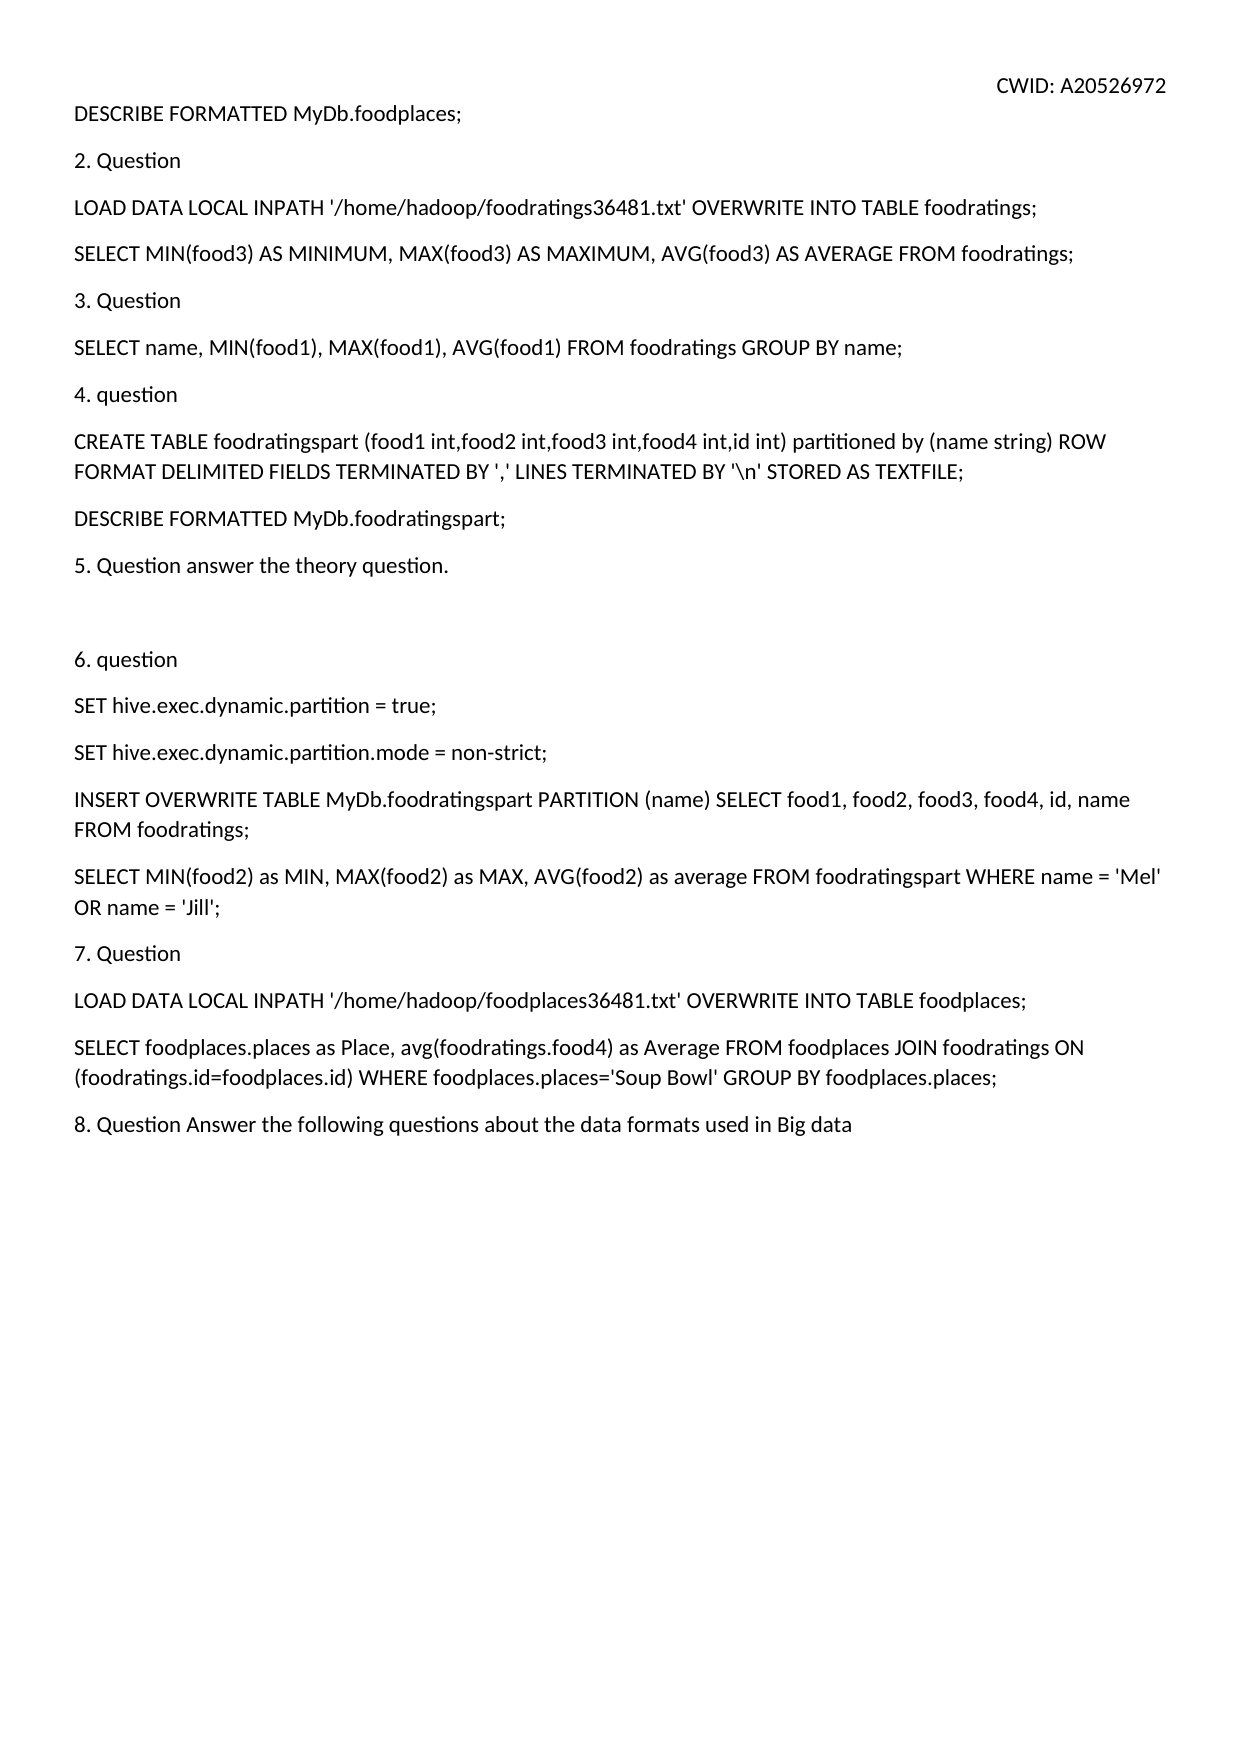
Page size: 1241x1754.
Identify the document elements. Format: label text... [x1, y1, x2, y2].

text SET hive.exec.dynamic.partition = true; [74, 692, 1166, 719]
text 7. Question [74, 939, 1166, 967]
text DESCRIBE FORMATTED MyDb.foodplaces; [74, 99, 1166, 127]
text DESCRIBE FORMATTED MyDb.foodratingspart; [74, 504, 1166, 532]
text 8. Question Answer the following questions about the data formats used in Big data [74, 1110, 1166, 1138]
text SELECT name, MIN(food1), MAX(food1), AVG(food1) FROM foodratings GROUP BY name; [74, 333, 1166, 361]
text LOAD DATA LOCAL INPATH '/home/hadoop/foodplaces36481.txt' OVERWRITE INTO TABLE foodplaces; [74, 986, 1166, 1014]
text SELECT MIN(food2) as MIN, MAX(food2) as MAX, AVG(food2) as average FROM foodratingspart WHERE name = 'Mel' OR name = 'Jill'; [74, 862, 1166, 921]
text 3. Question [74, 286, 1166, 314]
text LOAD DATA LOCAL INPATH '/home/hadoop/foodratings36481.txt' OVERWRITE INTO TABLE foodratings; [74, 193, 1166, 221]
text CREATE TABLE foodratingspart (food1 int,food2 int,food3 int,food4 int,id int) partitioned by (name string) ROW FORMAT DELIMITED FIELDS TERMINATED BY ',' LINES TERMINATED BY '\n' STORED AS TEXTFILE; [74, 427, 1166, 485]
text SELECT foodplaces.places as Place, avg(foodratings.food4) as Average FROM foodplaces JOIN foodratings ON (foodratings.id=foodplaces.id) WHERE foodplaces.places='Soup Bowl' GROUP BY foodplaces.places; [74, 1033, 1166, 1091]
text SELECT MIN(food3) AS MINIMUM, MAX(food3) AS MAXIMUM, AVG(food3) AS AVERAGE FROM foodratings; [74, 239, 1166, 267]
text INSERT OVERWRITE TABLE MyDb.foodratingspart PARTITION (name) SELECT food1, food2, food3, food4, id, name FROM foodratings; [74, 785, 1166, 843]
text 5. Question answer the theory question. [74, 551, 1166, 579]
text 4. question [74, 380, 1166, 408]
text 2. Question [74, 146, 1166, 174]
text 6. question [74, 645, 1166, 673]
text SET hive.exec.dynamic.partition.mode = non-strict; [74, 738, 1166, 766]
